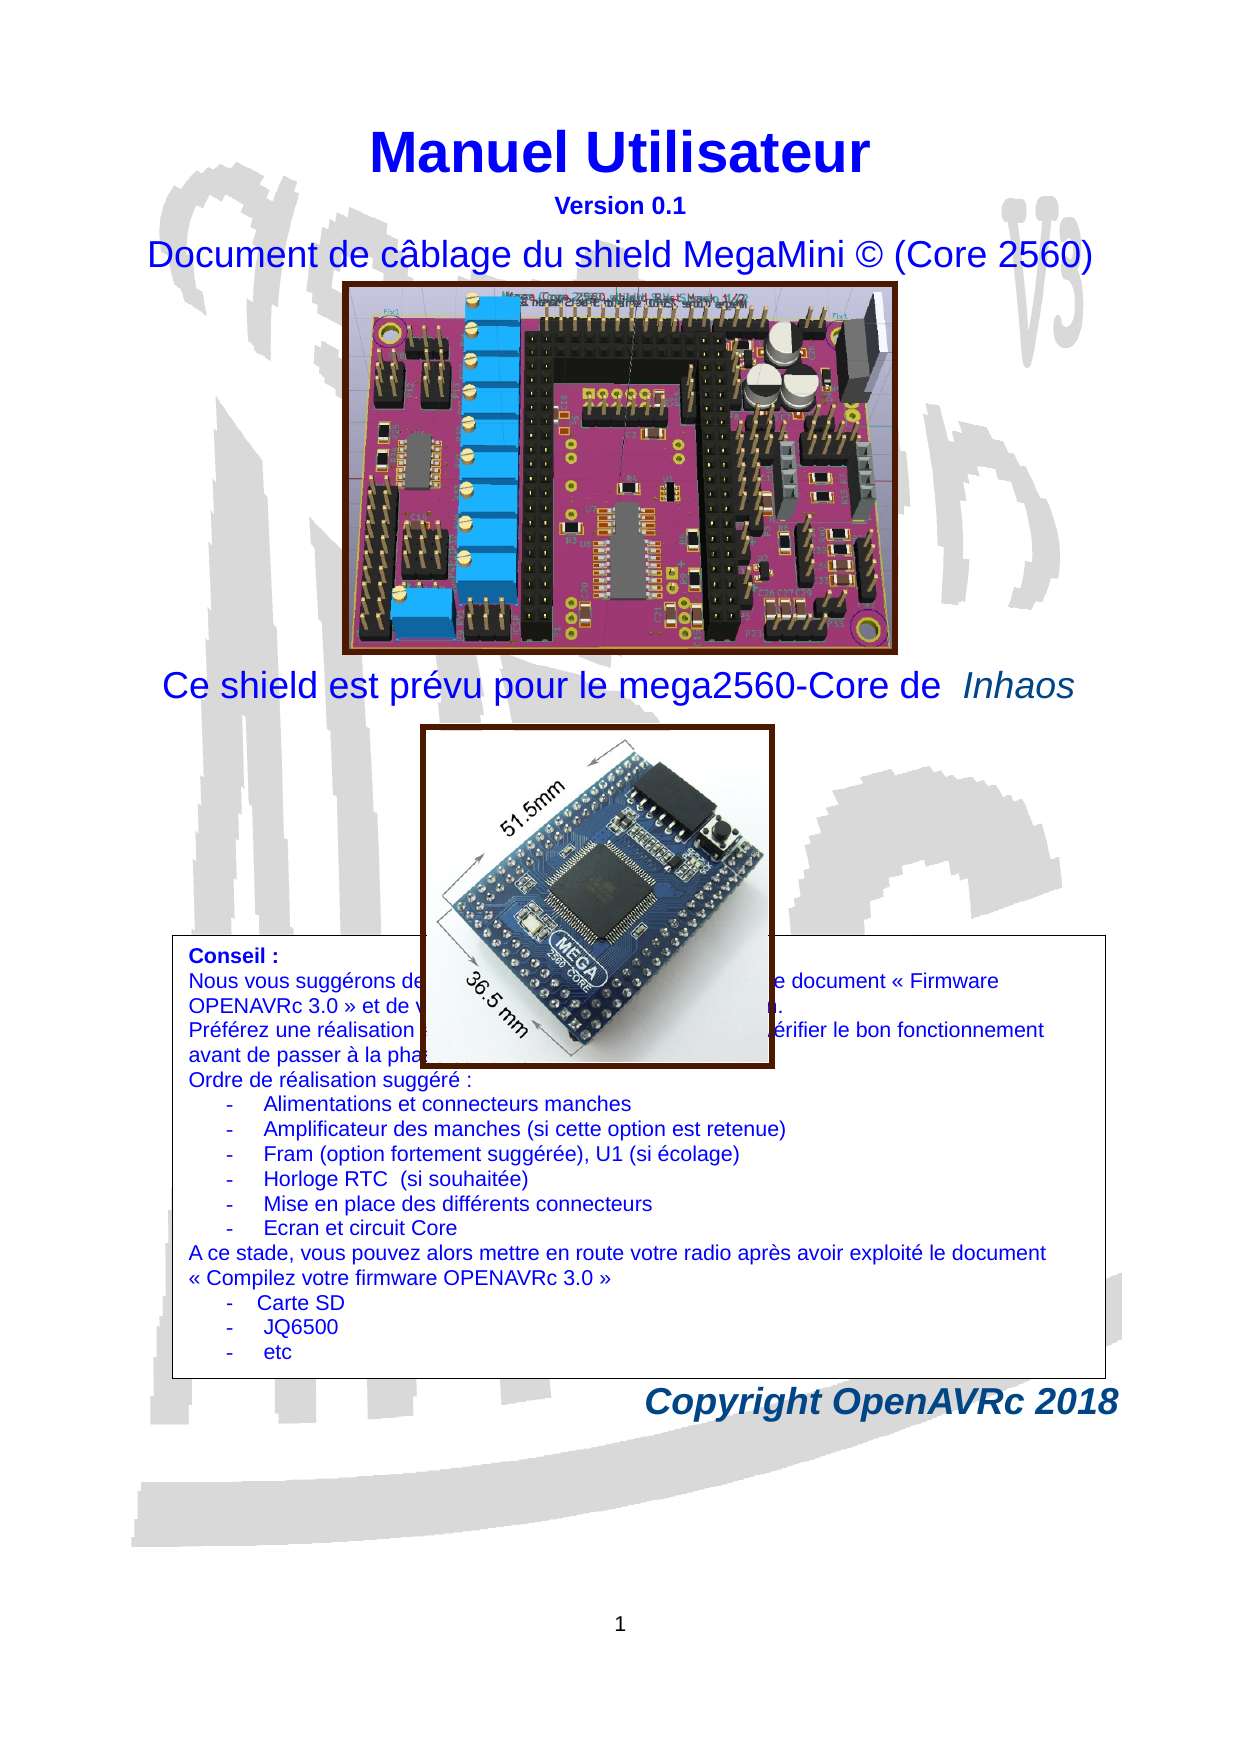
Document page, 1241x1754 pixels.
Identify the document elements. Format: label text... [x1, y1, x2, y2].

list Fram (option fortement suggérée), U1 (si écolage) [226, 1141, 1089, 1166]
text Ce shield est prévu pour le mega2560-Core de Inhaos [118, 664, 1122, 707]
list Alimentations et connecteurs manches [226, 1092, 1089, 1116]
text Ordre de réalisation suggéré : [188, 1067, 1089, 1092]
list JQ6500 [226, 1314, 1089, 1339]
list Mise en place des différents connecteurs [226, 1191, 1089, 1216]
text A ce stade, vous pouvez alors mettre en route votre radio après avoir exploité le document « Compilez votre firmware OPENAVRc 3.0 » [188, 1240, 1089, 1290]
list Ecran et circuit Core [226, 1216, 1089, 1240]
list etc [226, 1339, 1089, 1364]
picture [427, 731, 768, 1062]
text Copyright OpenAVRc 2018 [118, 1176, 1122, 1422]
text Document de câblage du shield MegaMini © (Core 2560) [118, 232, 1122, 276]
text Version 0.1 [118, 191, 1122, 220]
text Conseil : [188, 943, 420, 968]
text Nous vous suggérons de lire et relire ce document ainsi que le document « Firmware OPENAVRc 3.0 » et de vous en imprégner avant la réalisation. [775, 968, 1089, 1018]
text - Carte SD [226, 1290, 1089, 1314]
list Horloge RTC (si souhaitée) [226, 1166, 1089, 1191]
text [775, 943, 1089, 968]
text Nous vous suggérons de lire et relire ce document ainsi que le document « Firmware OPENAVRc 3.0 » et de vous en imprégner avant la réalisation. [188, 968, 420, 1018]
text Préférez une réalisation « fonction par fonction » et tester et vérifier le bon fonctionnement avant de passer à la phase suivante. [775, 1018, 1089, 1067]
list Amplificateur des manches (si cette option est retenue) [226, 1116, 1089, 1141]
text Manuel Utilisateur [118, 118, 1122, 185]
picture [349, 287, 892, 649]
text Préférez une réalisation « fonction par fonction » et tester et vérifier le bon fonctionnement avant de passer à la phase suivante. [188, 1018, 420, 1067]
